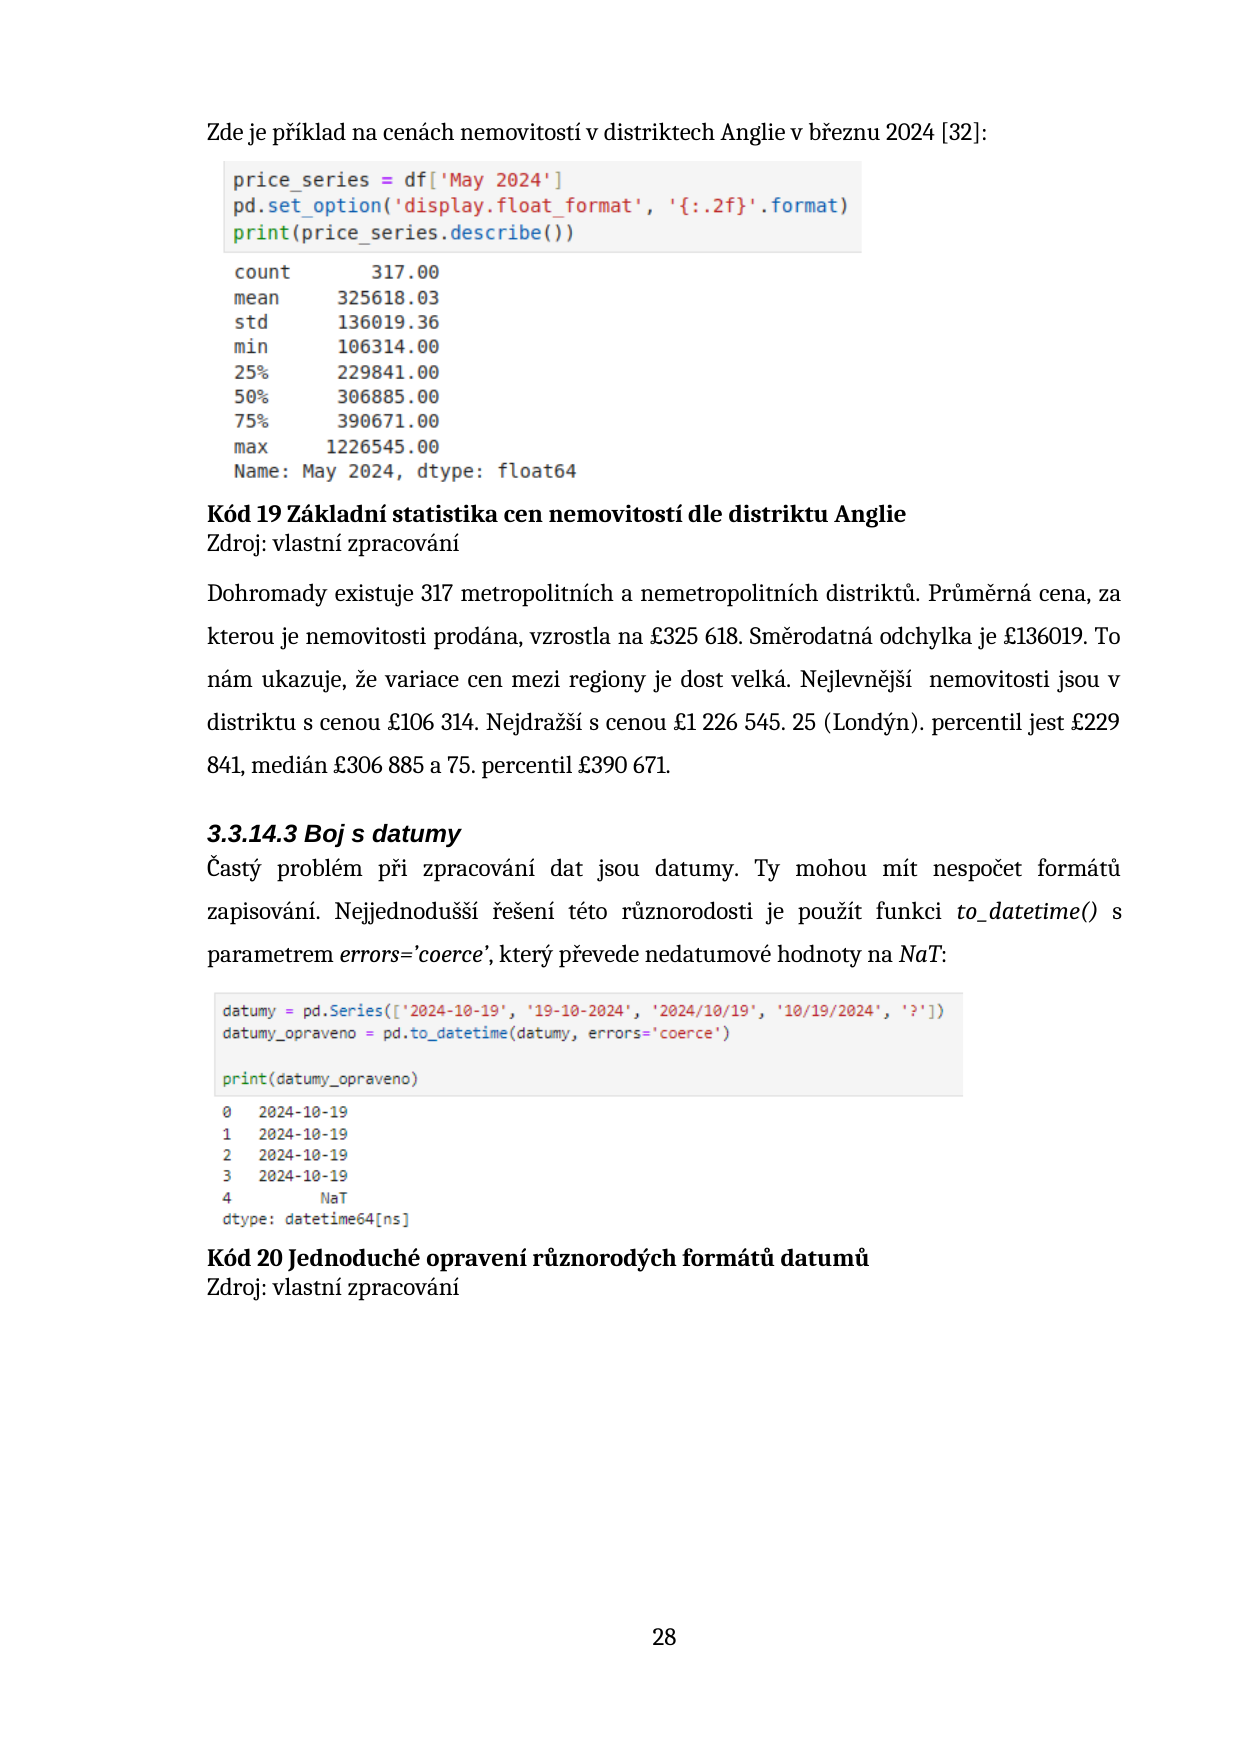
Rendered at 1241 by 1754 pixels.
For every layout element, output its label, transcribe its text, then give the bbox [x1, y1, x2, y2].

text Zde je příklad na cenách nemovitostí v distriktech Anglie v březnu 2024 [32]: [207, 118, 1122, 147]
title Kód 20 Jednoduché opravení různorodých formátů datumů [207, 1244, 1122, 1273]
text Zdroj: vlastní zpracování [207, 1273, 1122, 1302]
picture [206, 983, 964, 1230]
title Kód 19 Základní statistika cen nemovitostí dle distriktu Anglie [207, 500, 1122, 529]
text Častý problém při zpracování dat jsou datumy. Ty mohou mít nespočet formátů zapisování. Nejjednodušší řešení této různorodosti je použít funkci to_datetime() s parametrem errors=’coerce’, který převede nedatumové hodnoty na NaT: [207, 854, 1122, 969]
text Zdroj: vlastní zpracování [207, 529, 1122, 558]
picture [206, 161, 862, 486]
subtitle 3.3.14.3 Boj s datumy [207, 819, 1122, 848]
text Dohromady existuje 317 metropolitních a nemetropolitních distriktů. Průměrná cena, za kterou je nemovitosti prodána, vzrostla na £325 618. Směrodatná odchylka je £136019. To nám ukazuje, že variace cen mezi regiony je dost velká. Nejlevnější nemovitosti jsou v distriktu s cenou £106 314. Nejdražší s cenou £1 226 545. 25 (Londýn). percentil jest £229 841, medián £306 885 a 75. percentil £390 671. [207, 578, 1122, 780]
